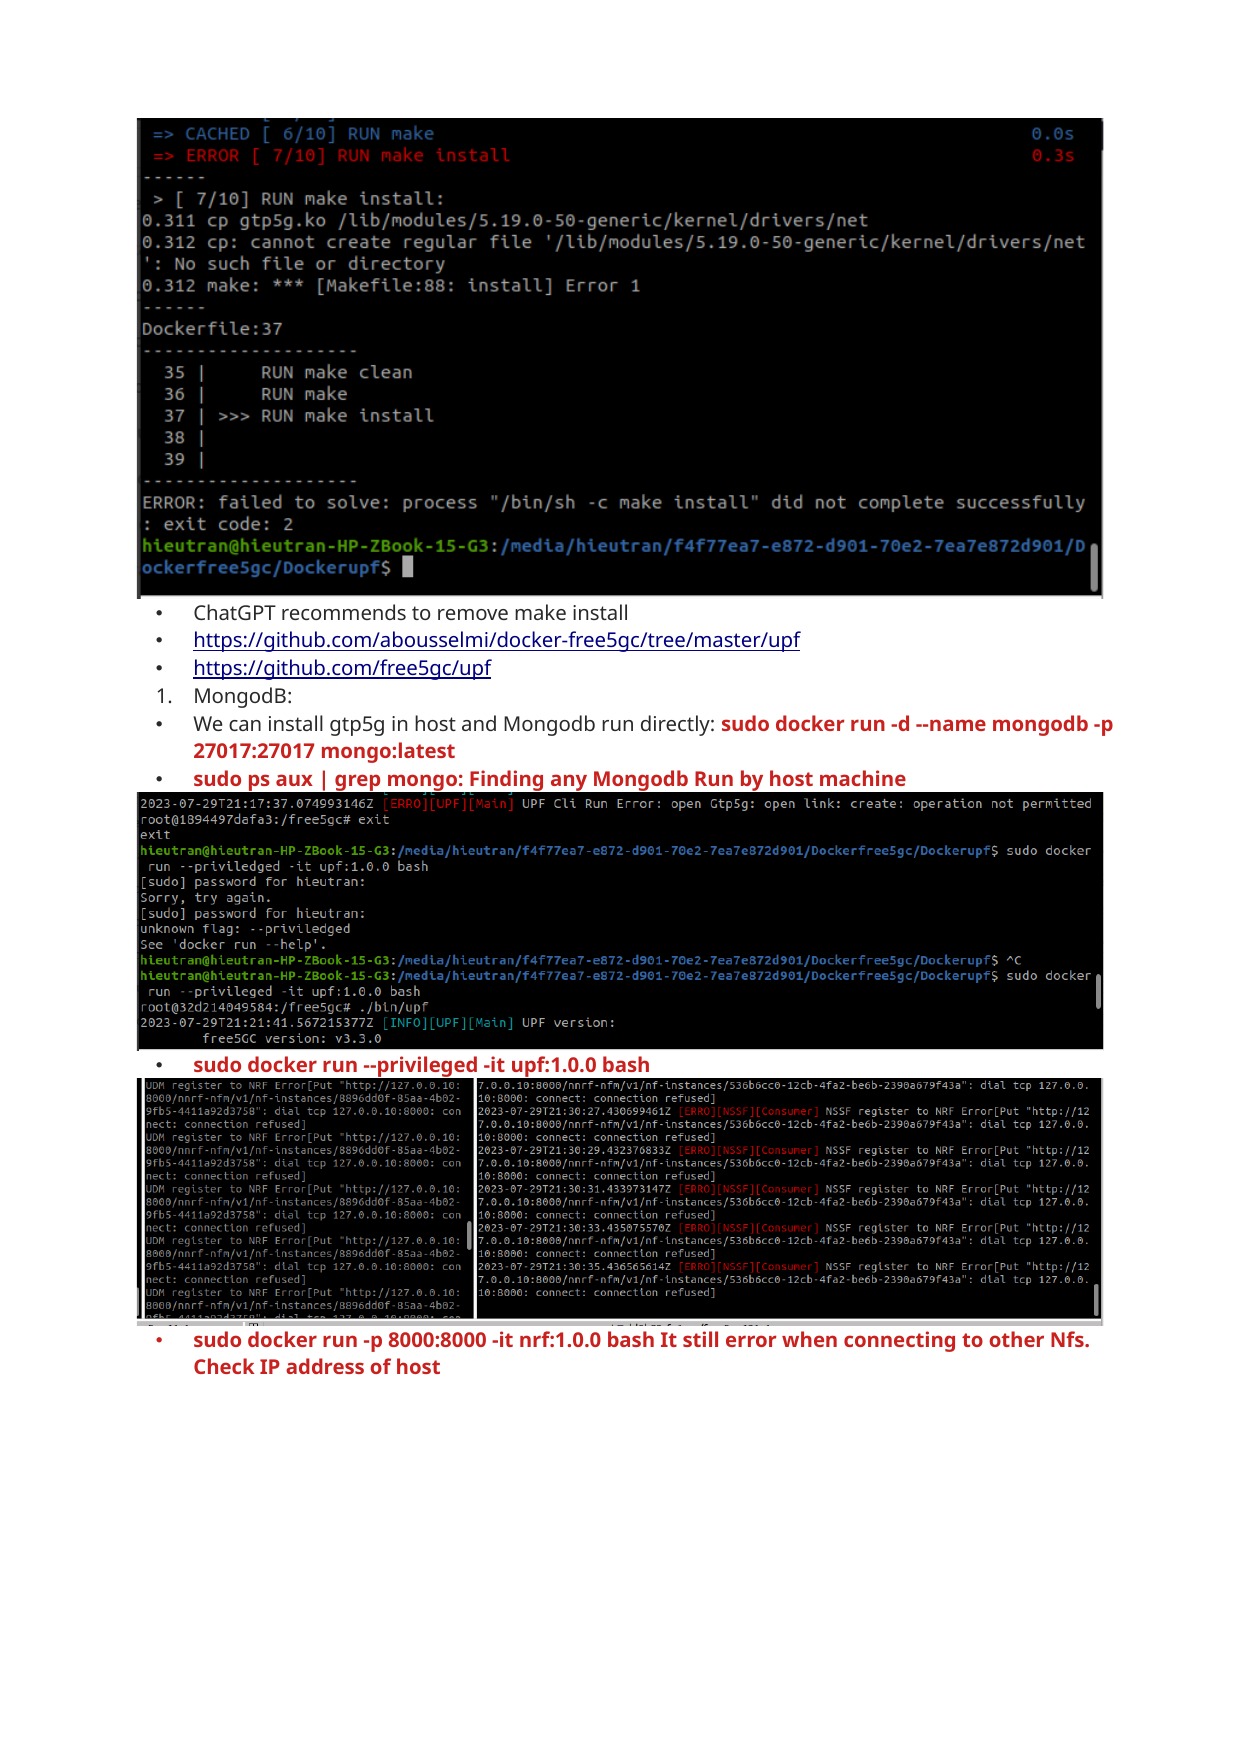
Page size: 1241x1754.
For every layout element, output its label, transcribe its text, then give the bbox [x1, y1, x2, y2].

list https://github.com/abousselmi/docker-free5gc/tree/master/upf [156, 626, 1122, 654]
list ChatGPT recommends to remove make install [156, 118, 1122, 626]
list MongodB: [156, 681, 1122, 709]
picture [136, 792, 1104, 1051]
list sudo ps aux | grep mongo: Finding any Mongodb Run by host machine [156, 764, 1122, 792]
picture [136, 118, 1104, 599]
list sudo docker run --privileged -it upf:1.0.0 bash [156, 792, 1122, 1078]
list https://github.com/free5gc/upf [156, 654, 1122, 681]
picture [136, 1078, 1104, 1326]
list We can install gtp5g in host and Mongodb run directly: sudo docker run -d --name mongodb -p 27017:27017 mongo:latest [156, 709, 1122, 764]
list sudo docker run -p 8000:8000 -it nrf:1.0.0 bash It still error when connecting to other Nfs. Check IP address of host [156, 1078, 1122, 1381]
